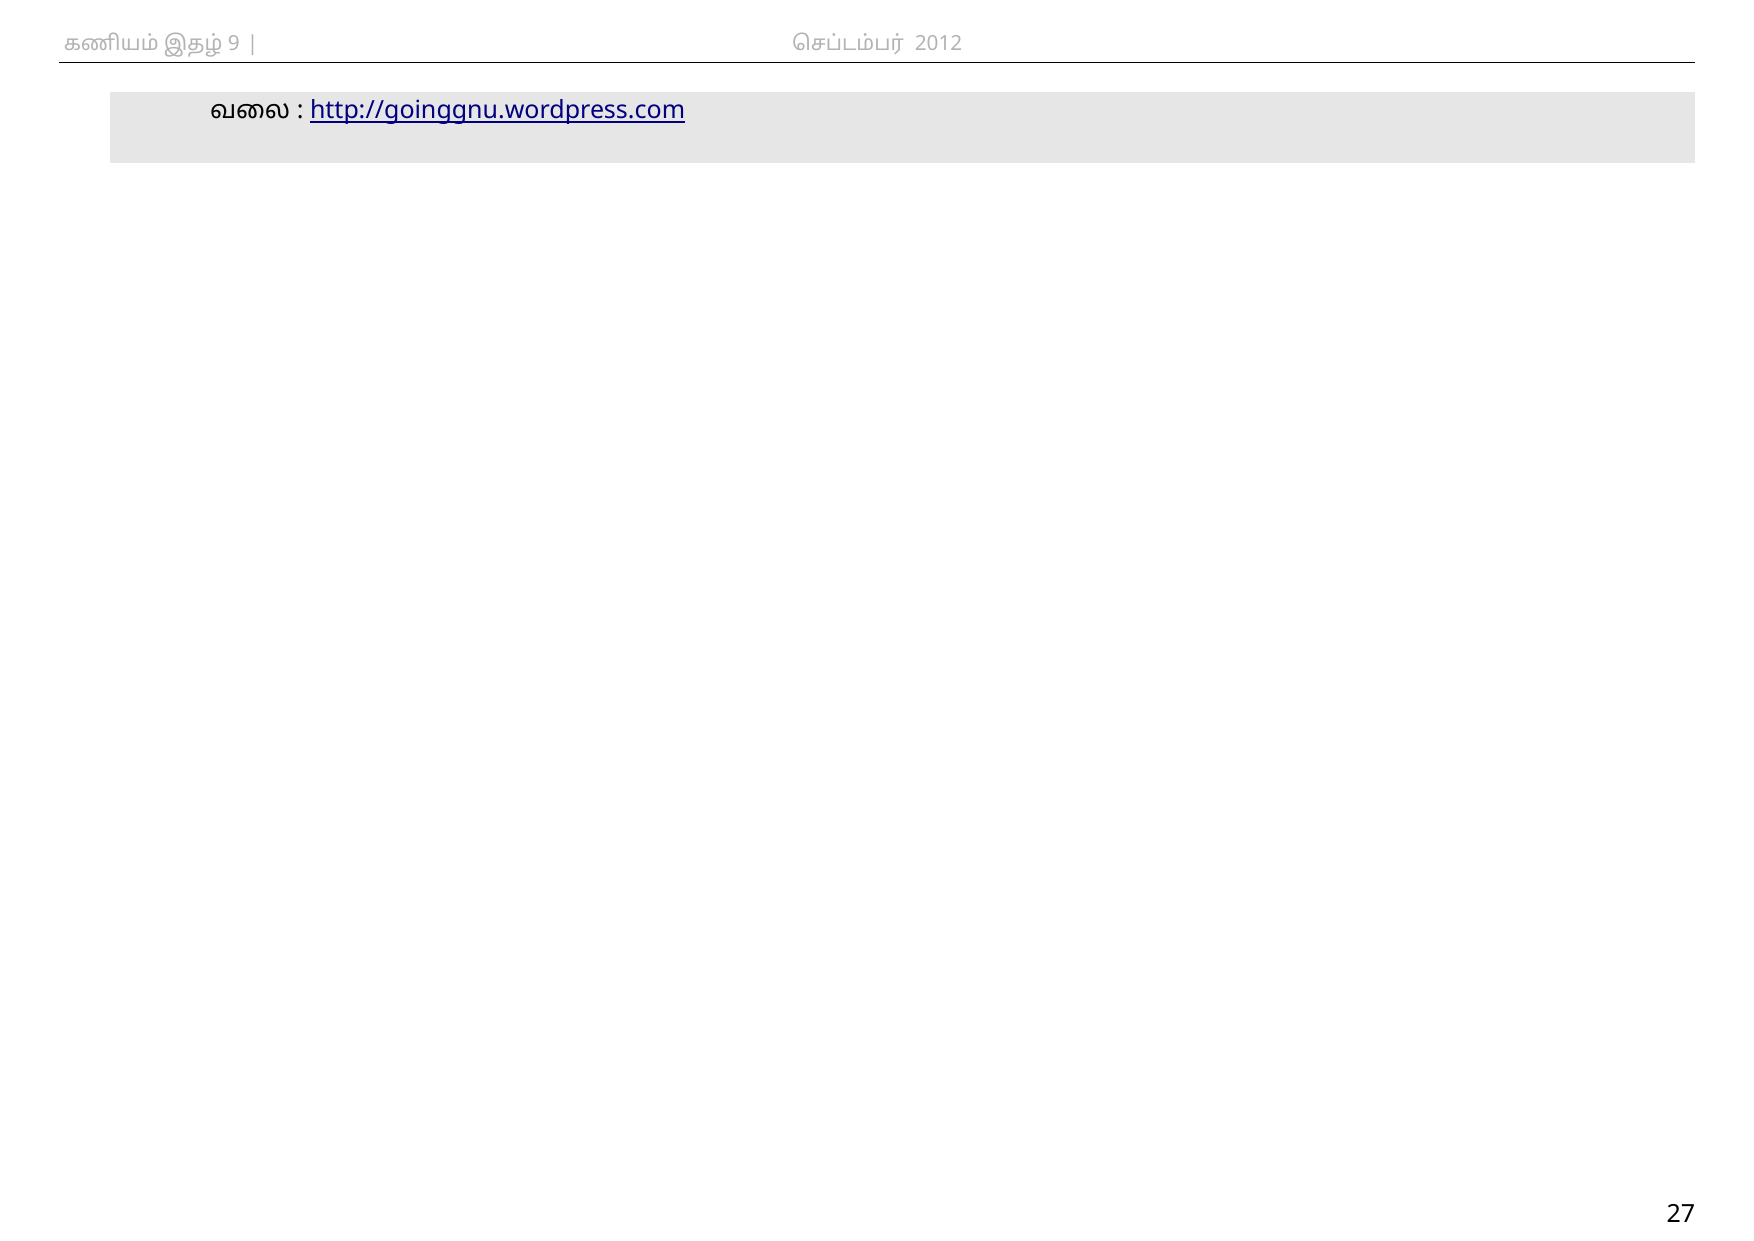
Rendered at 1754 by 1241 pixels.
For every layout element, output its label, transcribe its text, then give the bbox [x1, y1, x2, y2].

text வலை : http://goinggnu.wordpress.com [110, 92, 1695, 129]
